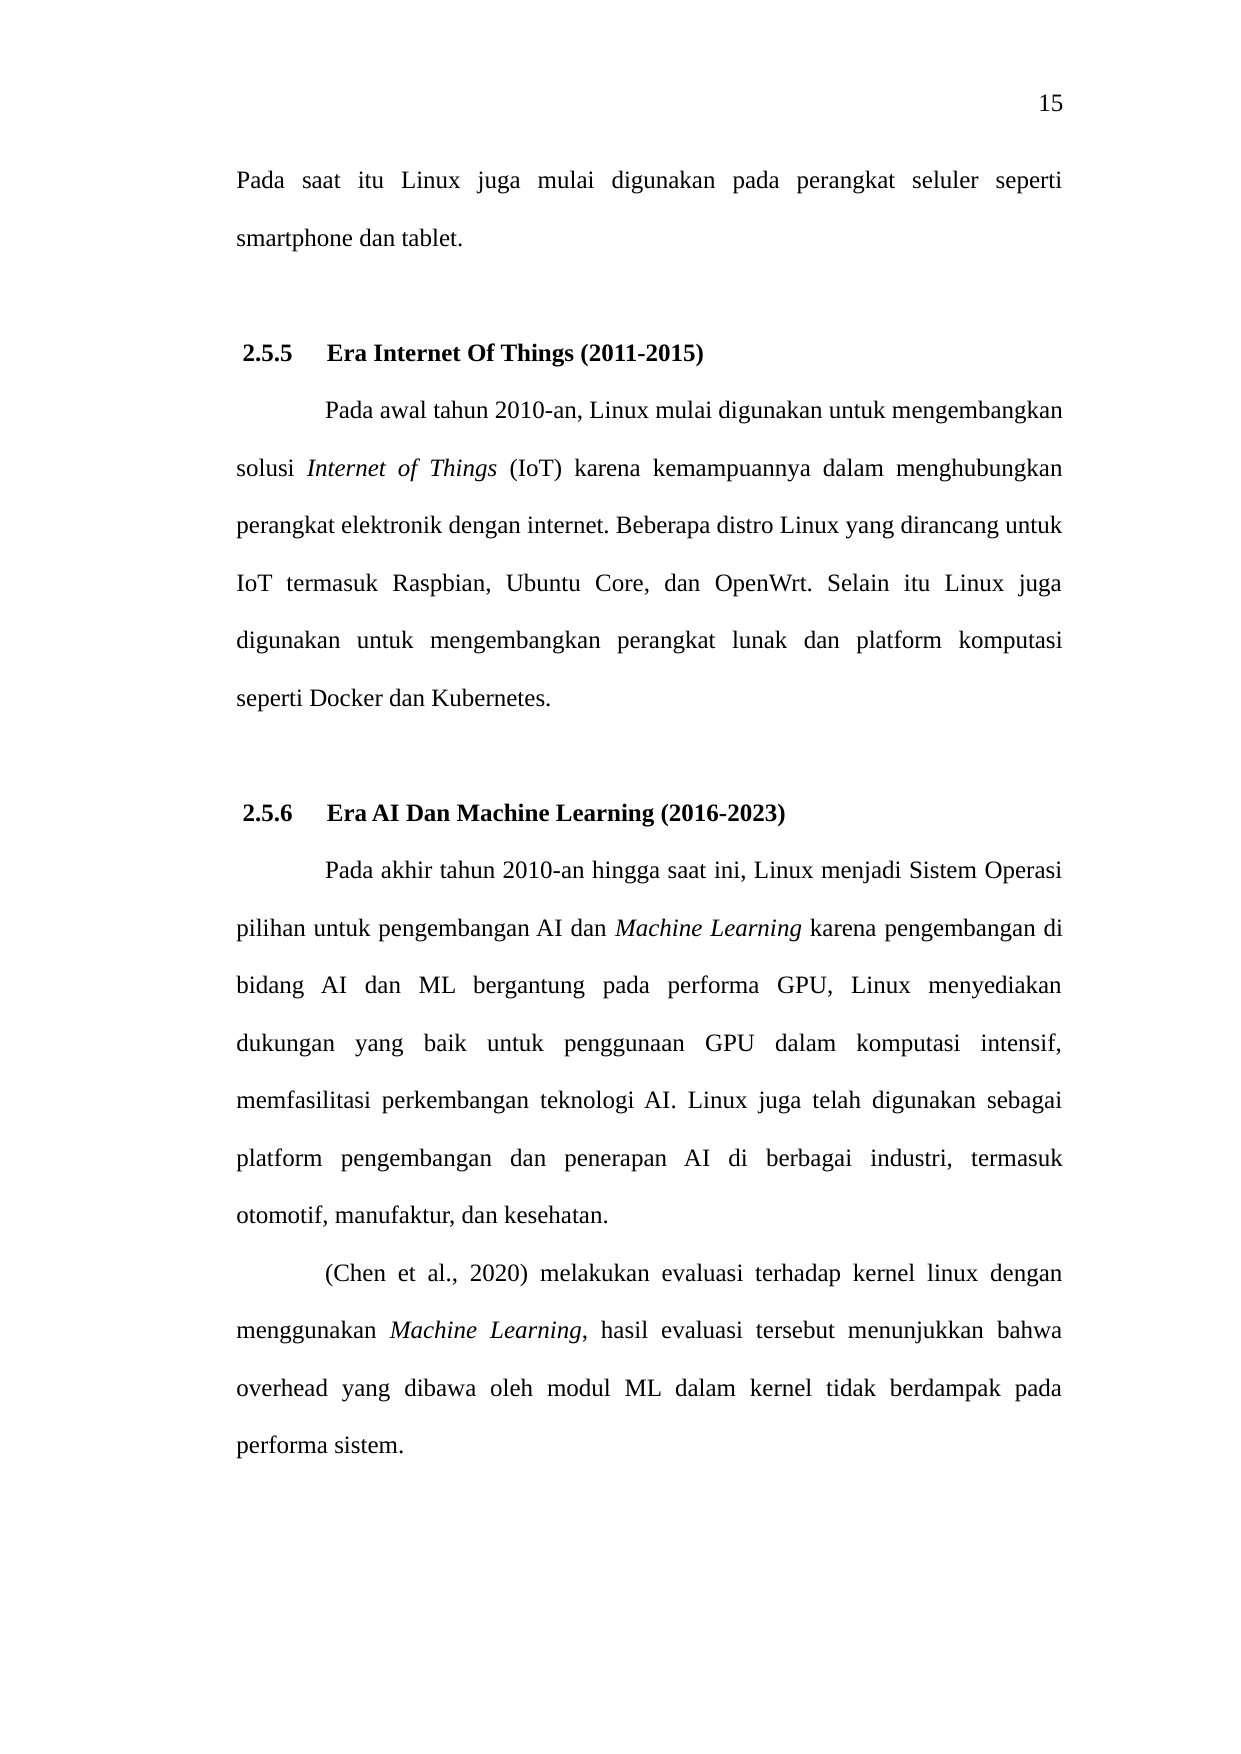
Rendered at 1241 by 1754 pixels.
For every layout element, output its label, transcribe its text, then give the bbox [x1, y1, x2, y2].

text Pada akhir tahun 2010-an hingga saat ini, Linux menjadi Sistem Operasi pilihan untuk pengembangan AI dan Machine Learning karena pengembangan di bidang AI dan ML bergantung pada performa GPU, Linux menyediakan dukungan yang baik untuk penggunaan GPU dalam komputasi intensif, memfasilitasi perkembangan teknologi AI. Linux juga telah digunakan sebagai platform pengembangan dan penerapan AI di berbagai industri, termasuk otomotif, manufaktur, dan kesehatan. [236, 855, 1063, 1229]
subtitle Era AI dan Machine Learning (2016-2023) [236, 798, 1063, 827]
subtitle Era Internet Of Things (2011-2015) [236, 338, 1063, 367]
text Pada saat itu Linux juga mulai digunakan pada perangkat seluler seperti smartphone dan tablet. [236, 165, 1063, 252]
text (Chen et al., 2020)⁠ melakukan evaluasi terhadap kernel linux dengan menggunakan Machine Learning, hasil evaluasi tersebut menunjukkan bahwa overhead yang dibawa oleh modul ML dalam kernel tidak berdampak pada performa sistem. [236, 1258, 1063, 1459]
text Pada awal tahun 2010-an, Linux mulai digunakan untuk mengembangkan solusi Internet of Things (IoT) karena kemampuannya dalam menghubungkan perangkat elektronik dengan internet. Beberapa distro Linux yang dirancang untuk IoT termasuk Raspbian, Ubuntu Core, dan OpenWrt. Selain itu Linux juga digunakan untuk mengembangkan perangkat lunak dan platform komputasi seperti Docker dan Kubernetes. [236, 395, 1063, 712]
